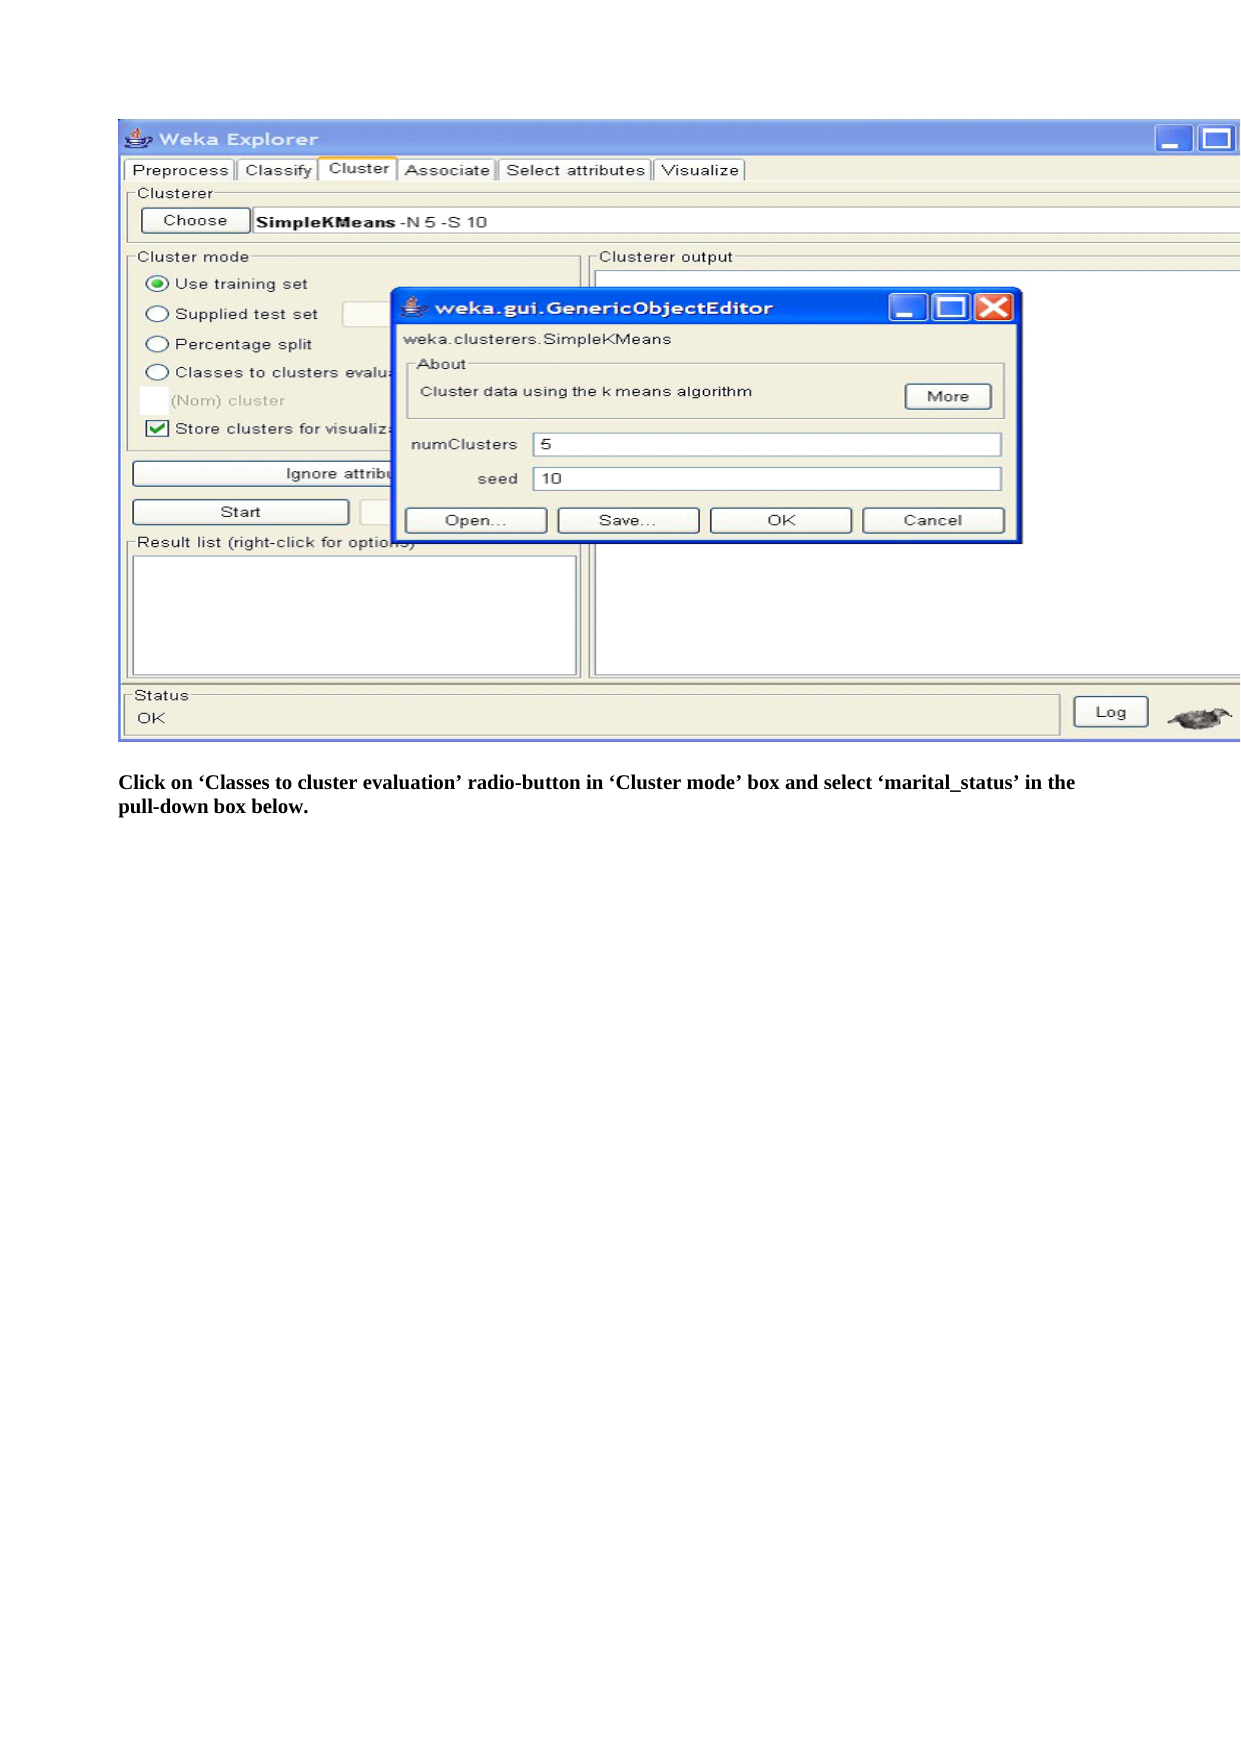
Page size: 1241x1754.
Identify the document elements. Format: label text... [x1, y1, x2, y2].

text Click on ‘Classes to cluster evaluation’ radio-button in ‘Cluster mode’ box and select ‘marital_status’ in the pull-down box below. [118, 770, 1122, 818]
